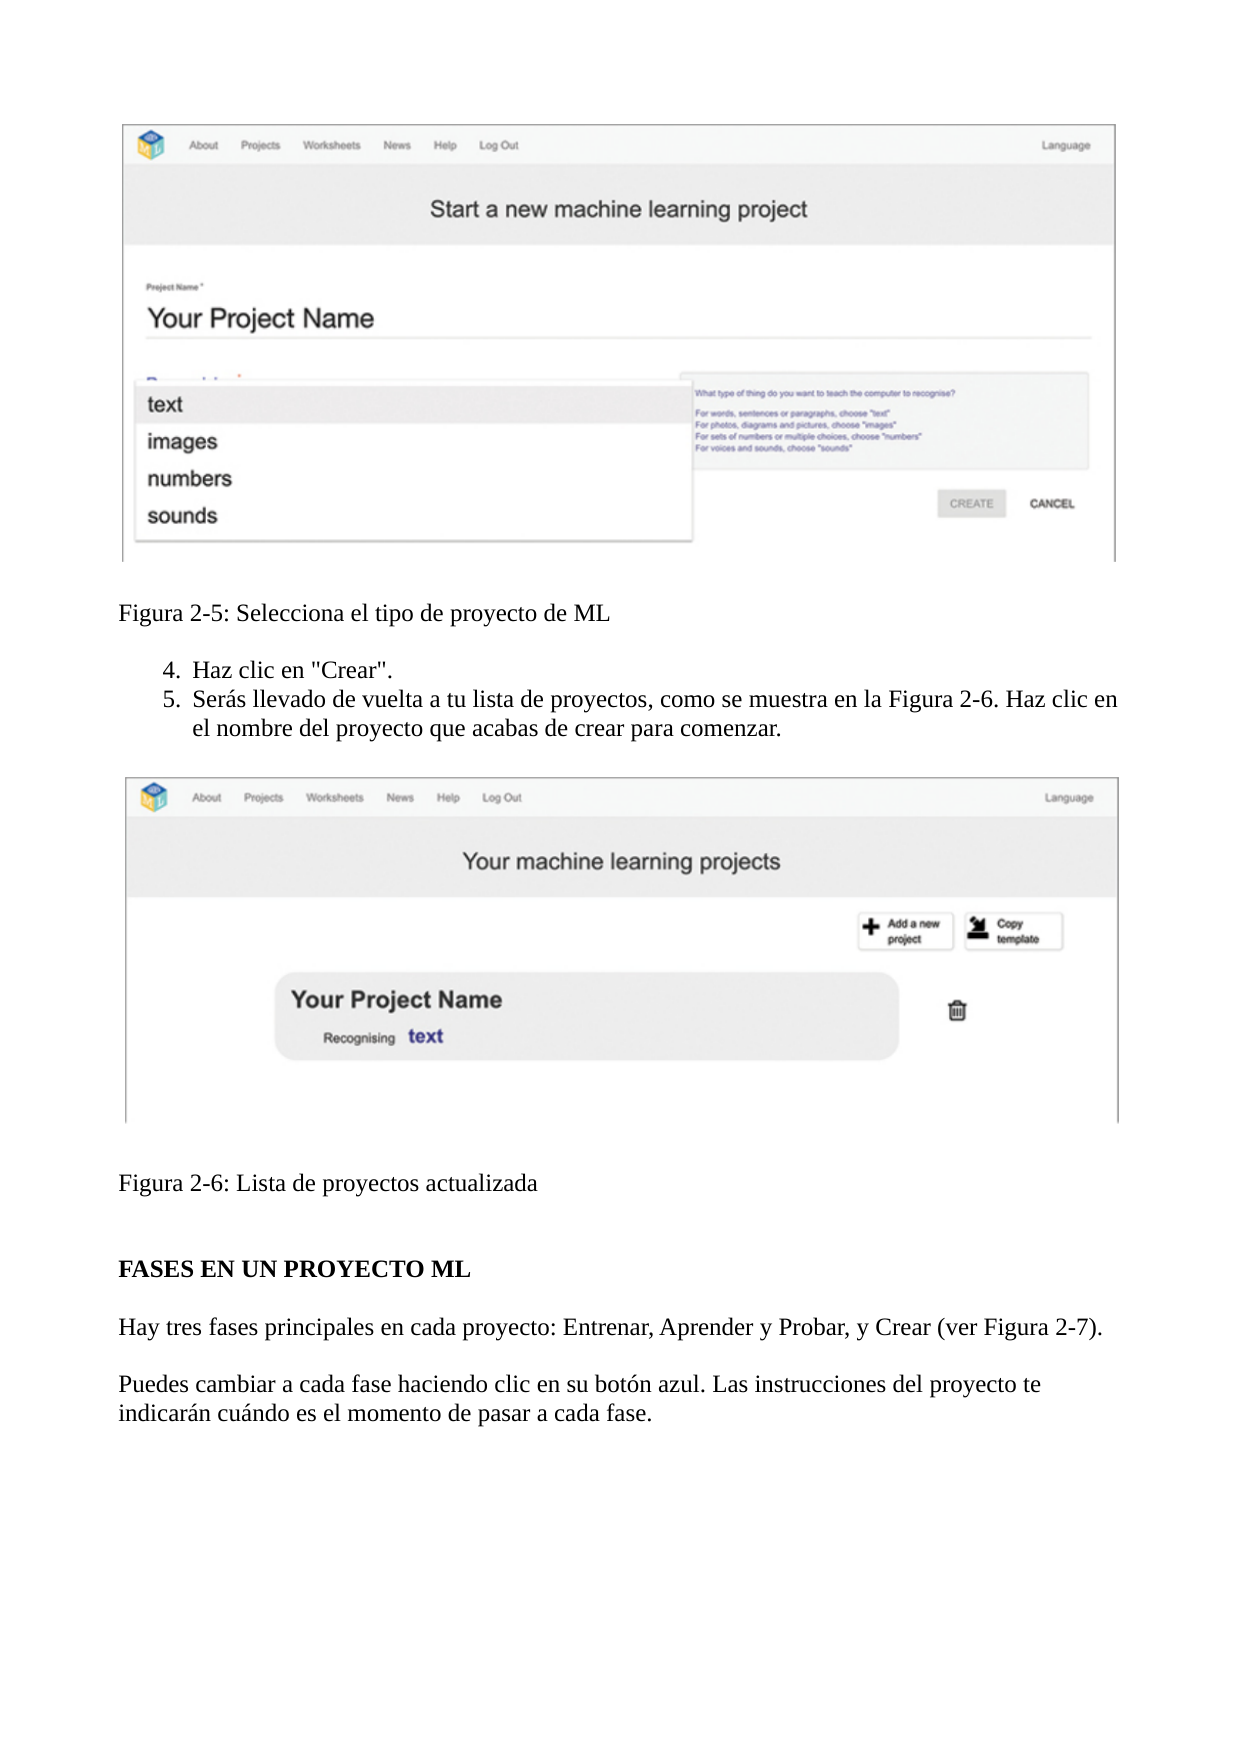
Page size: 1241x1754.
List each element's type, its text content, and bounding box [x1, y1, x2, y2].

list Serás llevado de vuelta a tu lista de proyectos, como se muestra en la Figura 2-6. Haz clic en el nombre del proyecto que acabas de crear para comenzar. [162, 684, 1122, 741]
text Puedes cambiar a cada fase haciendo clic en su botón azul. Las instrucciones del proyecto te indicarán cuándo es el momento de pasar a cada fase. [118, 1369, 1122, 1427]
text Figura 2-5: Selecciona el tipo de proyecto de ML [118, 598, 1122, 626]
list Haz clic en "Crear". [162, 655, 1122, 684]
picture [118, 118, 1123, 569]
picture [118, 770, 1123, 1140]
text FASES EN UN PROYECTO ML [118, 1254, 1122, 1283]
text Figura 2-6: Lista de proyectos actualizada [118, 1168, 1122, 1197]
text Hay tres fases principales en cada proyecto: Entrenar, Aprender y Probar, y Crear (ver Figura 2-7). [118, 1312, 1122, 1341]
